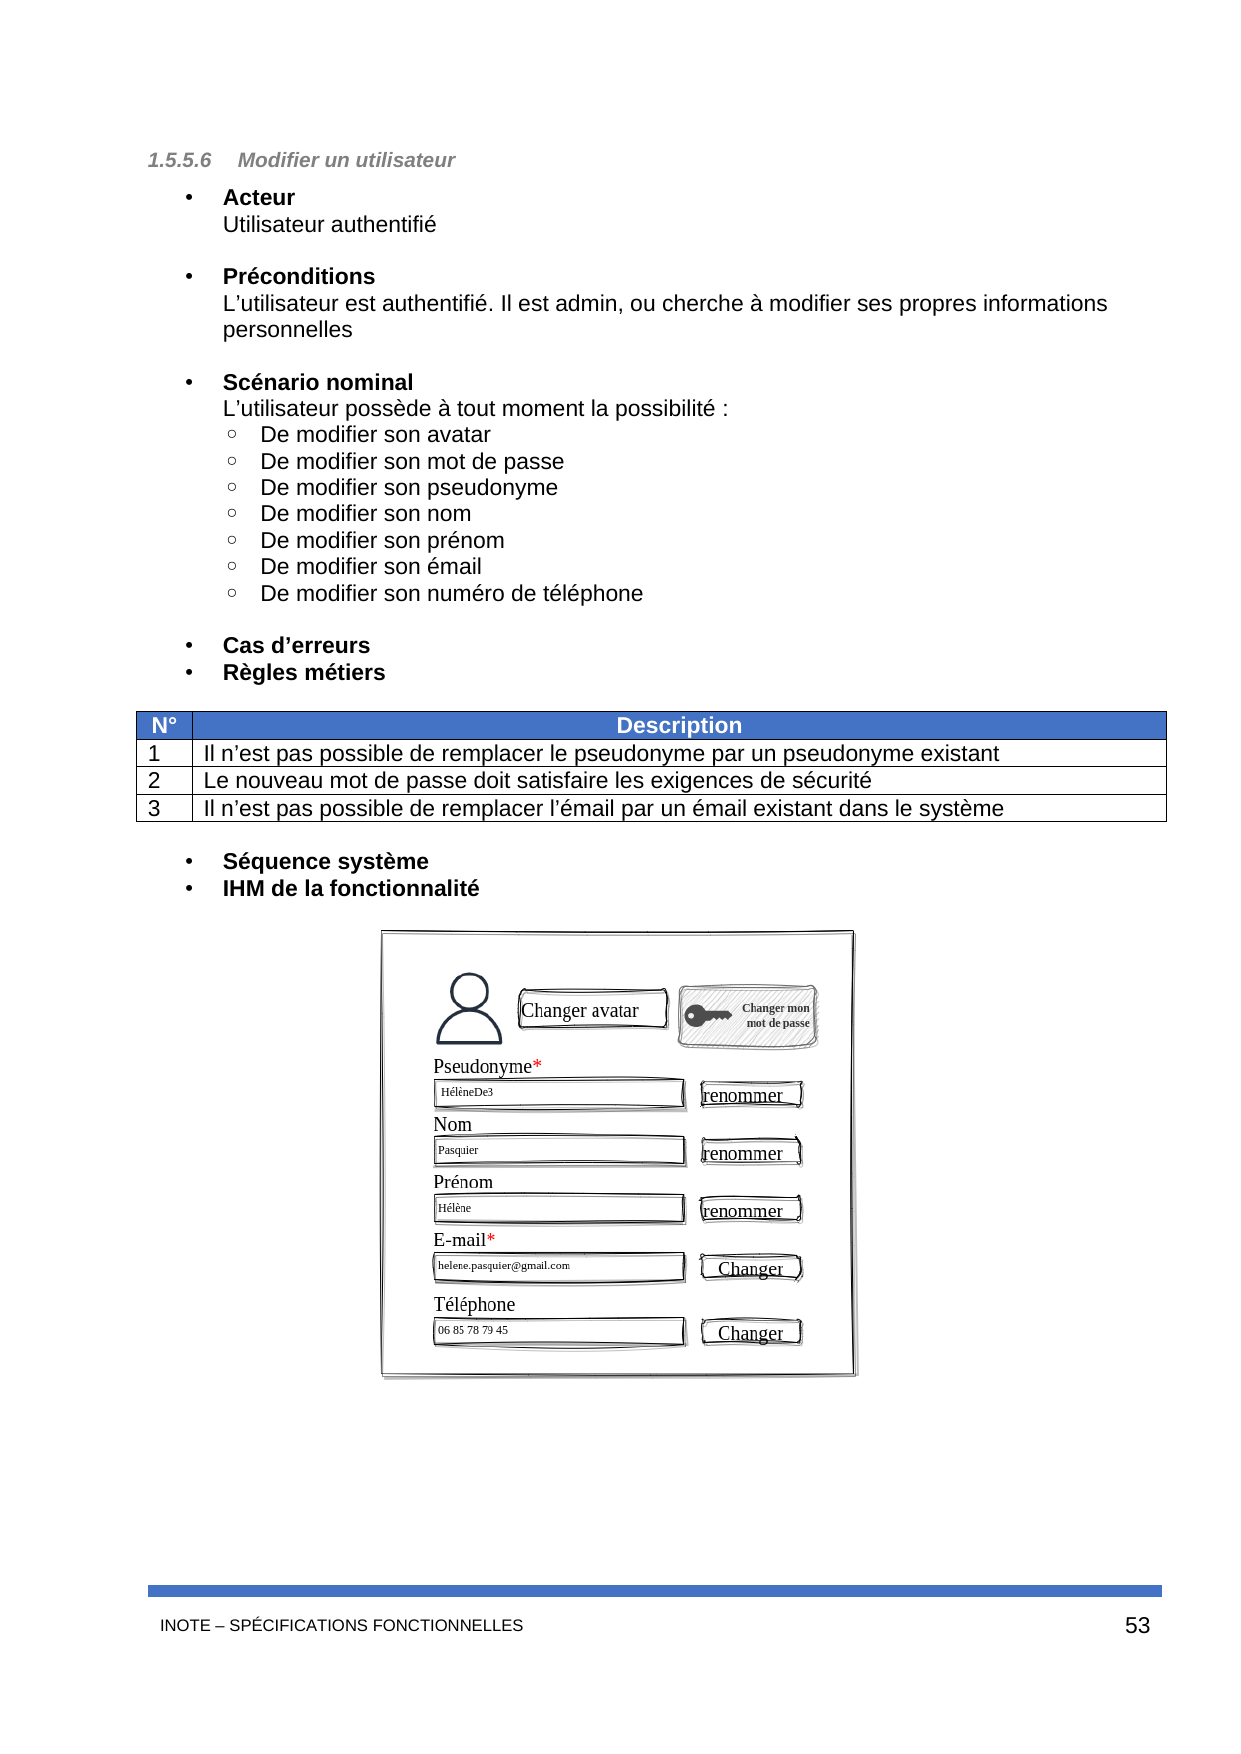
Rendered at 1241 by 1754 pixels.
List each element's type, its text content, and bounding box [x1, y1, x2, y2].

table_cell Il n’est pas possible de remplacer le pseudonyme par un pseudonyme existant [193, 740, 1166, 766]
list Acteur [185, 184, 1162, 211]
list De modifier son pseudonyme [223, 474, 1162, 500]
table_cell 3 [137, 795, 192, 821]
list Préconditions [185, 263, 1162, 289]
table_header N° [137, 712, 192, 739]
table_cell Il n’est pas possible de remplacer l’émail par un émail existant dans le système [193, 795, 1166, 821]
list Séquence système [185, 848, 1162, 874]
list De modifier son numéro de téléphone [223, 579, 1162, 606]
list Scénario nominal [185, 369, 1162, 395]
table_cell 2 [137, 767, 192, 793]
list De modifier son prénom [223, 527, 1162, 553]
list De modifier son mot de passe [223, 448, 1162, 474]
list L’utilisateur est authentifié. Il est admin, ou cherche à modifier ses propres informations personnelles [185, 289, 1162, 342]
picture [372, 922, 861, 1383]
table_header Description [193, 712, 1166, 739]
list IHM de la fonctionnalité [185, 874, 1162, 901]
list De modifier son nom [223, 500, 1162, 527]
subtitle Modifier un utilisateur [148, 148, 1162, 172]
list De modifier son émail [223, 553, 1162, 579]
list Cas d’erreurs [185, 632, 1162, 658]
list L’utilisateur possède à tout moment la possibilité : [185, 395, 1162, 421]
list Utilisateur authentifié [185, 211, 1162, 237]
table_cell 1 [137, 740, 192, 766]
table_cell Le nouveau mot de passe doit satisfaire les exigences de sécurité [193, 767, 1166, 793]
list Règles métiers [185, 658, 1162, 685]
list De modifier son avatar [223, 421, 1162, 448]
